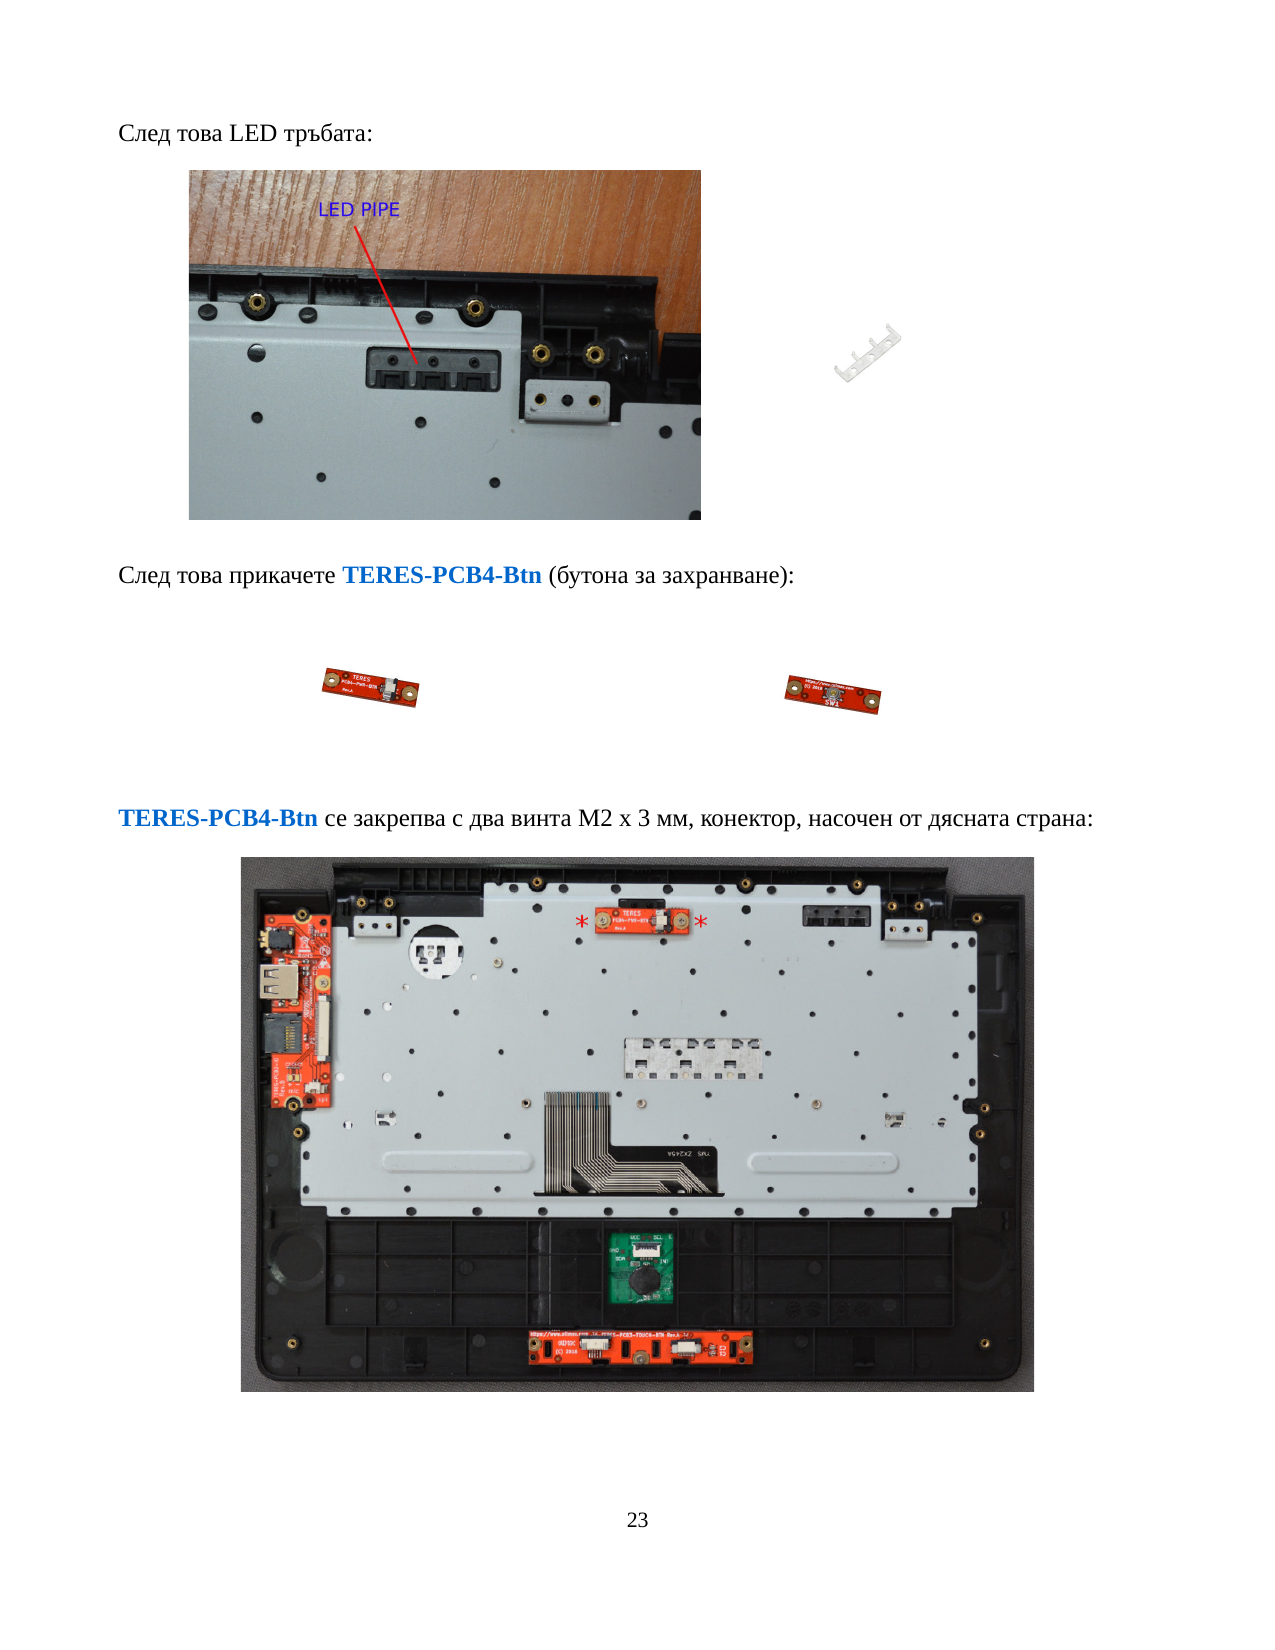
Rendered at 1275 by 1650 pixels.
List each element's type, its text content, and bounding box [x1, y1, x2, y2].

picture [188, 170, 701, 520]
picture [235, 620, 506, 755]
picture [697, 628, 968, 763]
picture [732, 286, 1003, 407]
text След това прикачете TERES-PCB4-Btn (бутона за захранване): [118, 560, 1157, 589]
text След това LED тръбата: [118, 118, 1157, 147]
text TERES-PCB4-Btn се закрепва с два винта M2 x 3 мм, конектор, насочен от дясната страна: [118, 803, 1157, 831]
picture [240, 857, 1035, 1392]
